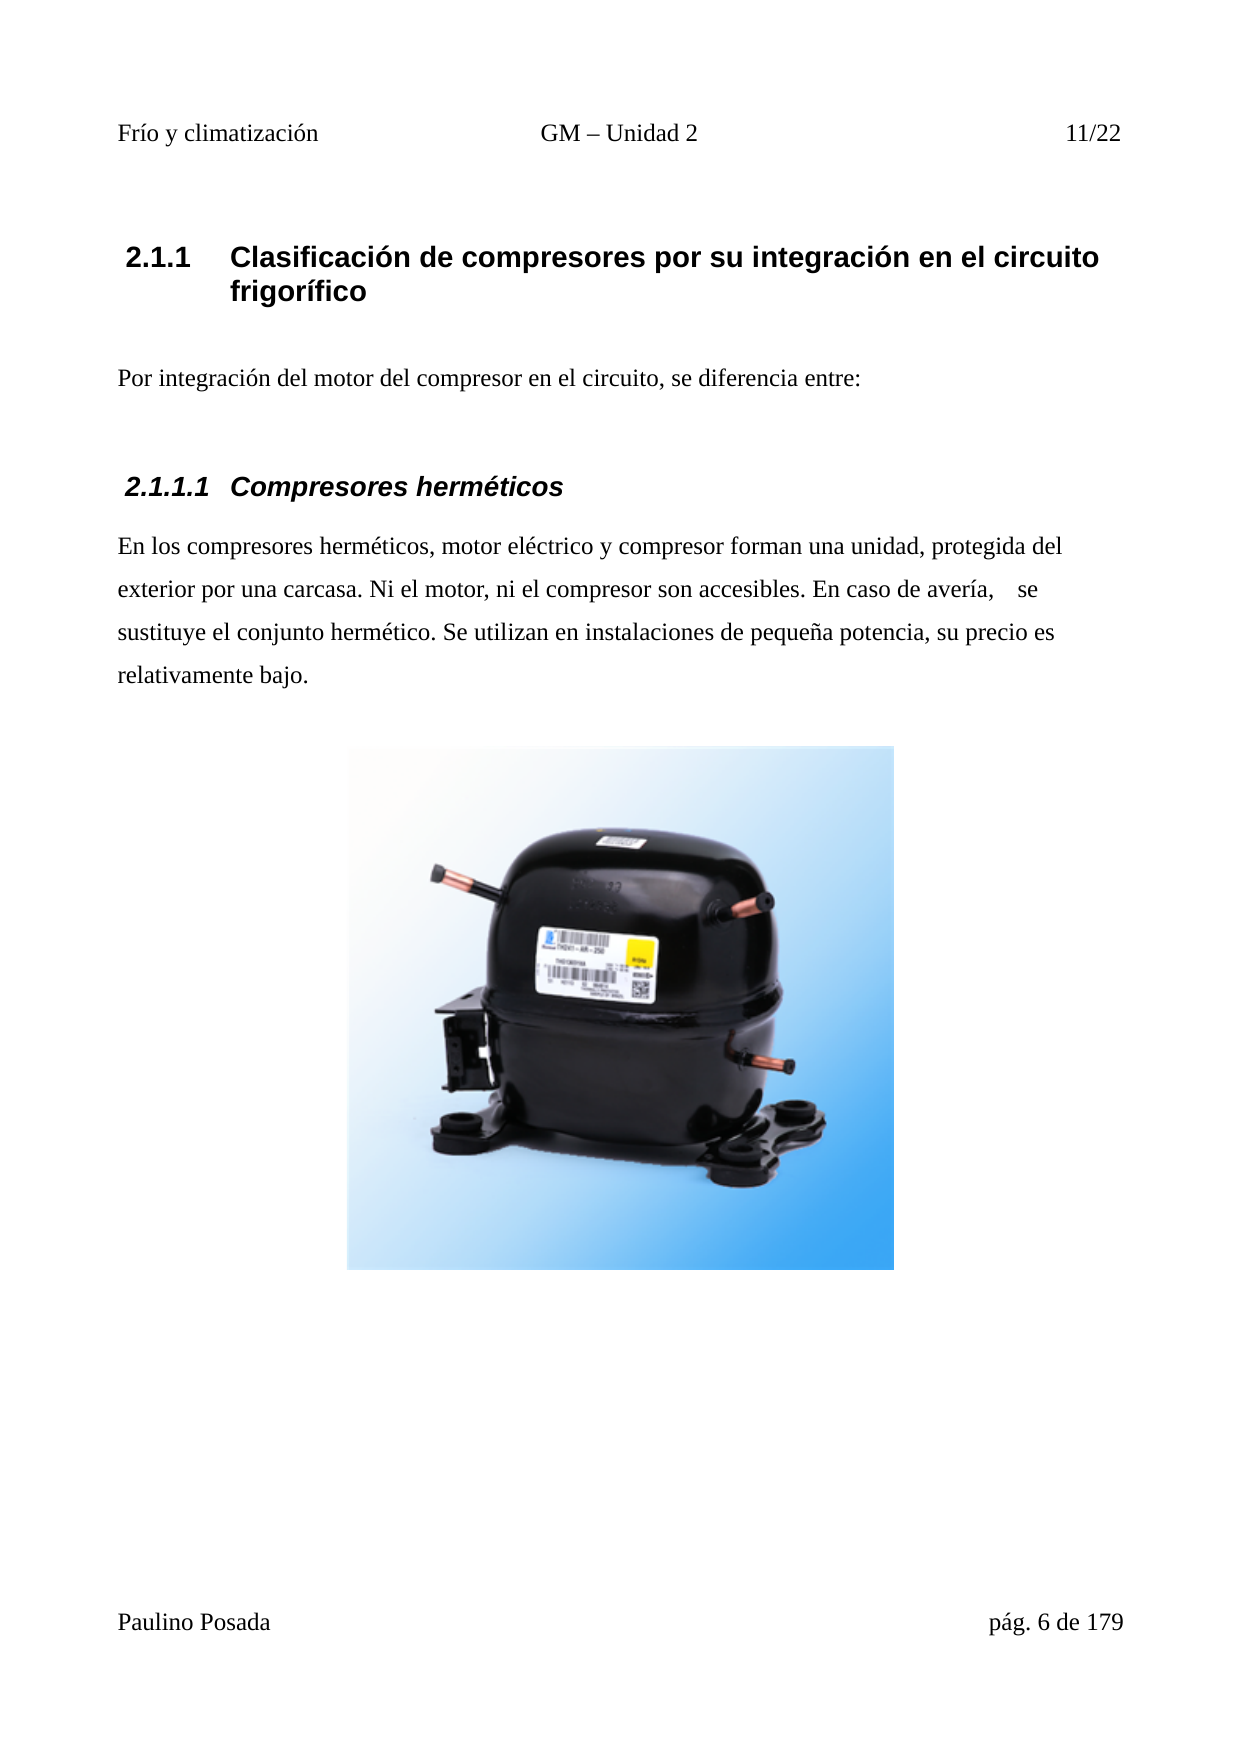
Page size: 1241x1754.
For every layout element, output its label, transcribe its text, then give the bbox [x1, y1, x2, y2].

text Por integración del motor del compresor en el circuito, se diferencia entre: [117, 363, 1123, 392]
subtitle Compresores herméticos [117, 471, 1123, 502]
picture [346, 746, 894, 1270]
subtitle Clasificación de compresores por su integración en el circuito frigorífico [117, 240, 1123, 308]
text En los compresores herméticos, motor eléctrico y compresor forman una unidad, protegida del exterior por una carcasa. Ni el motor, ni el compresor son accesibles. En caso de avería, se sustituye el conjunto hermético. Se utilizan en instalaciones de pequeña potencia, su precio es relativamente bajo. [117, 531, 1123, 689]
